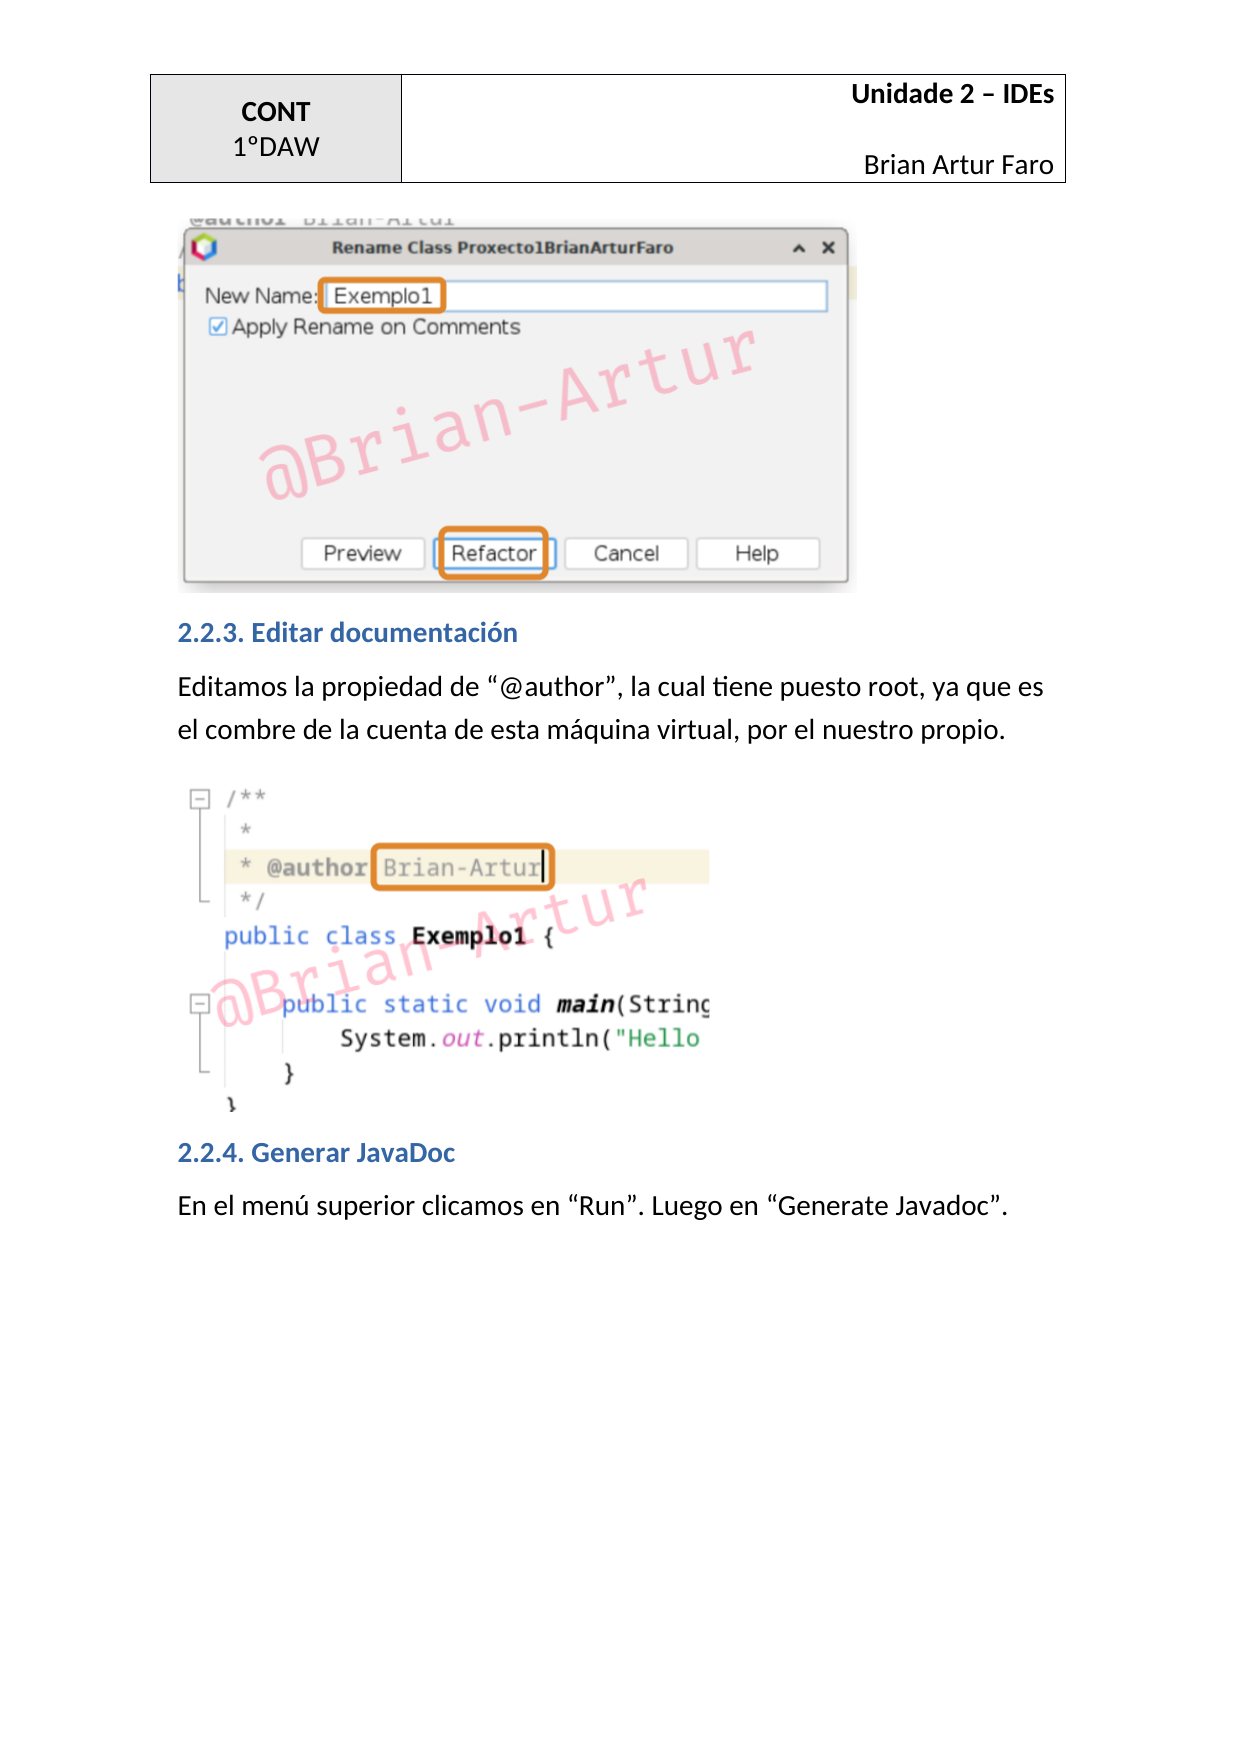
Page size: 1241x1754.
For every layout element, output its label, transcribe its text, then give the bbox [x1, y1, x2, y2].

picture [177, 218, 857, 593]
text 2.2.3. Editar documentación [177, 614, 1063, 650]
text 2.2.4. Generar JavaDoc [177, 1134, 1063, 1169]
text Editamos la propiedad de “@author”, la cual tiene puesto root, ya que es el combre de la cuenta de esta máquina virtual, por el nuestro propio. [177, 668, 1063, 746]
picture [177, 772, 710, 1112]
text En el menú superior clicamos en “Run”. Luego en “Generate Javadoc”. [177, 1187, 1063, 1223]
